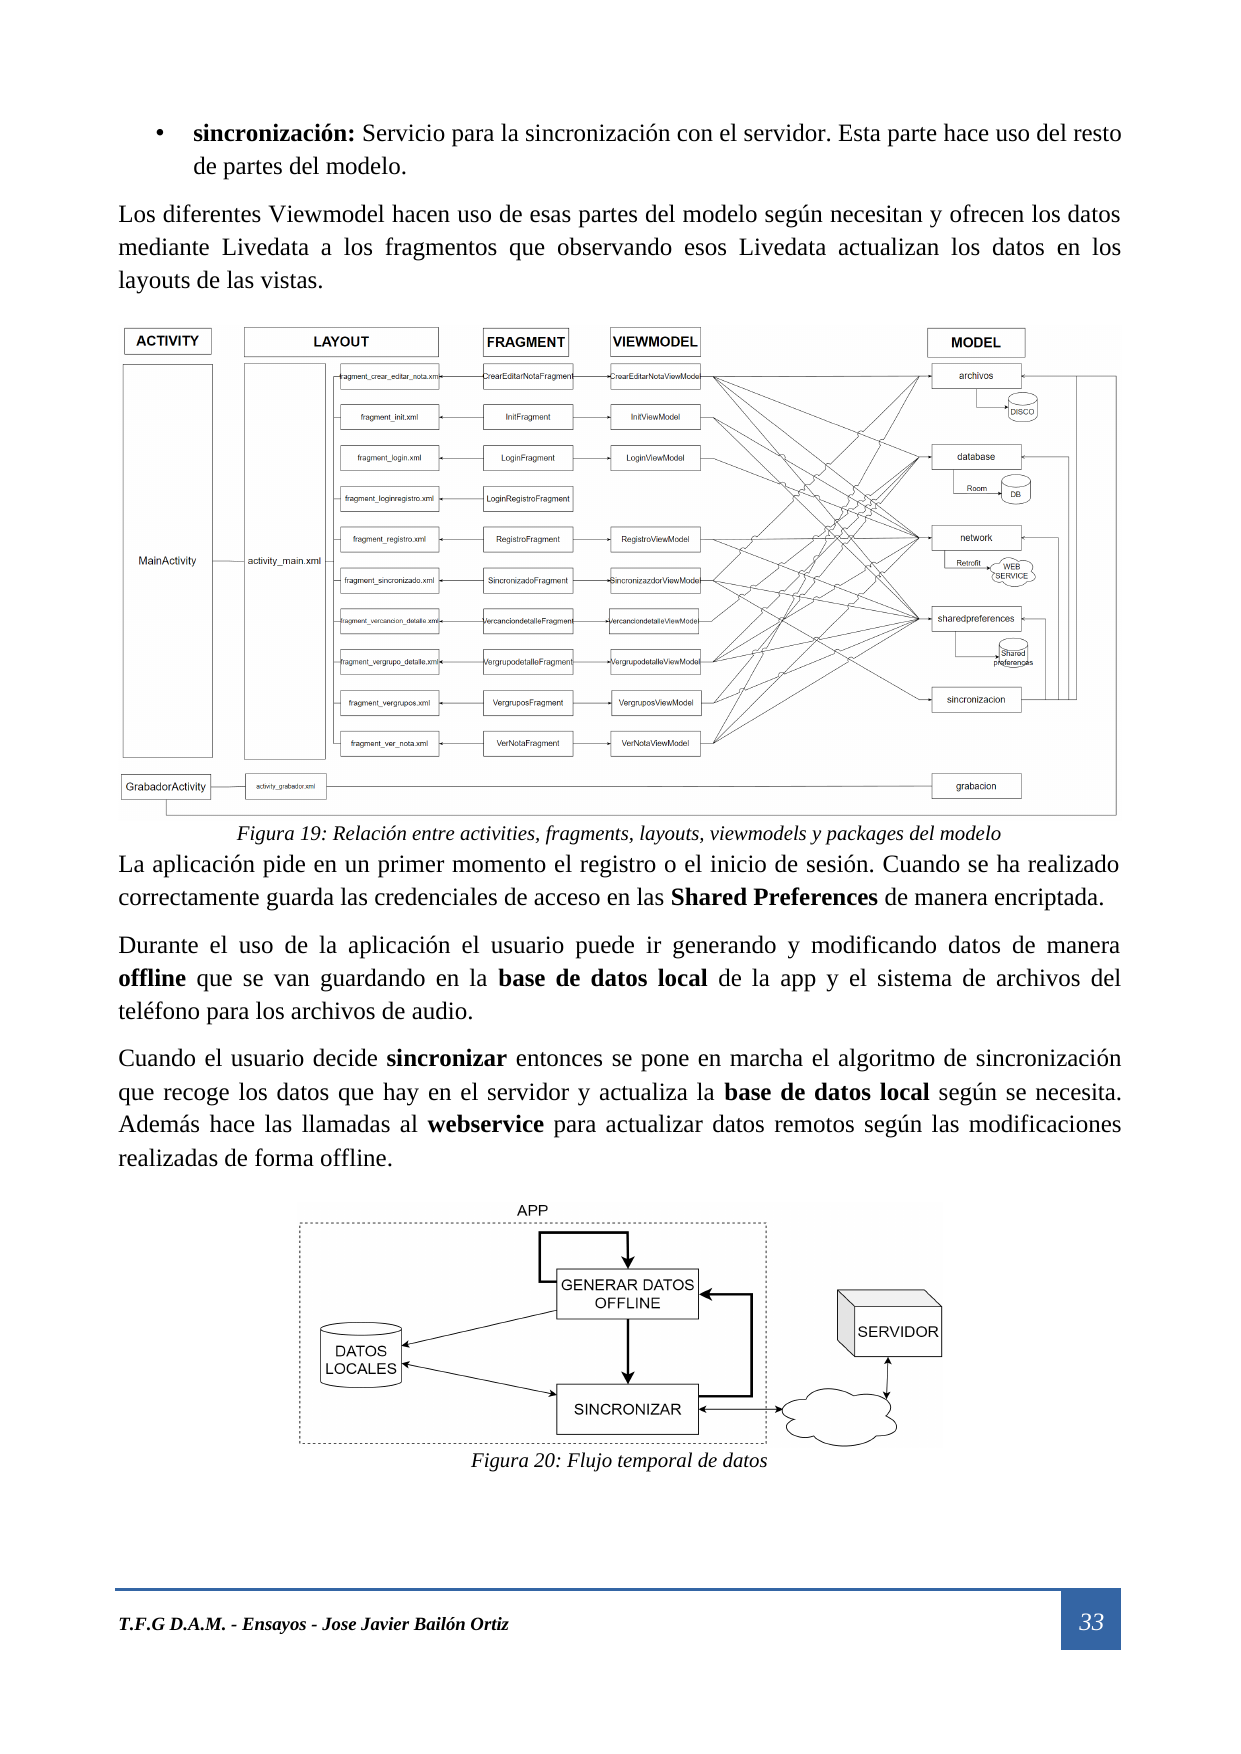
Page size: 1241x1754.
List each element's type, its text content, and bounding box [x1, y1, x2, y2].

text Los diferentes Viewmodel hacen uso de esas partes del modelo según necesitan y ofrecen los datos mediante Livedata a los fragmentos que observando esos Livedata actualizan los datos en los layouts de las vistas. [118, 199, 1122, 293]
text Durante el uso de la aplicación el usuario puede ir generando y modificando datos de manera offline que se van guardando en la base de datos local de la app y el sistema de archivos del teléfono para los archivos de audio. [118, 930, 1122, 1025]
text [118, 312, 1122, 325]
text Figura 19: Relación entre activities, fragments, layouts, viewmodels y packages del modelo [118, 821, 1122, 845]
picture [118, 325, 1123, 821]
text Figura 20: Flujo temporal de datos [297, 1448, 943, 1472]
text Cuando el usuario decide sincronizar entonces se pone en marcha el algoritmo de sincronización que recoge los datos que hay en el servidor y actualiza la base de datos local según se necesita. Además hace las llamadas al webservice para actualizar datos remotos según las modificaciones realizadas de forma offline. [118, 1043, 1122, 1171]
text La aplicación pide en un primer momento el registro o el inicio de sesión. Cuando se ha realizado correctamente guarda las credenciales de acceso en las Shared Preferences de manera encriptada. [118, 845, 1122, 911]
picture [297, 1202, 944, 1448]
list sincronización: Servicio para la sincronización con el servidor. Esta parte hace uso del resto de partes del modelo. [156, 118, 1122, 180]
